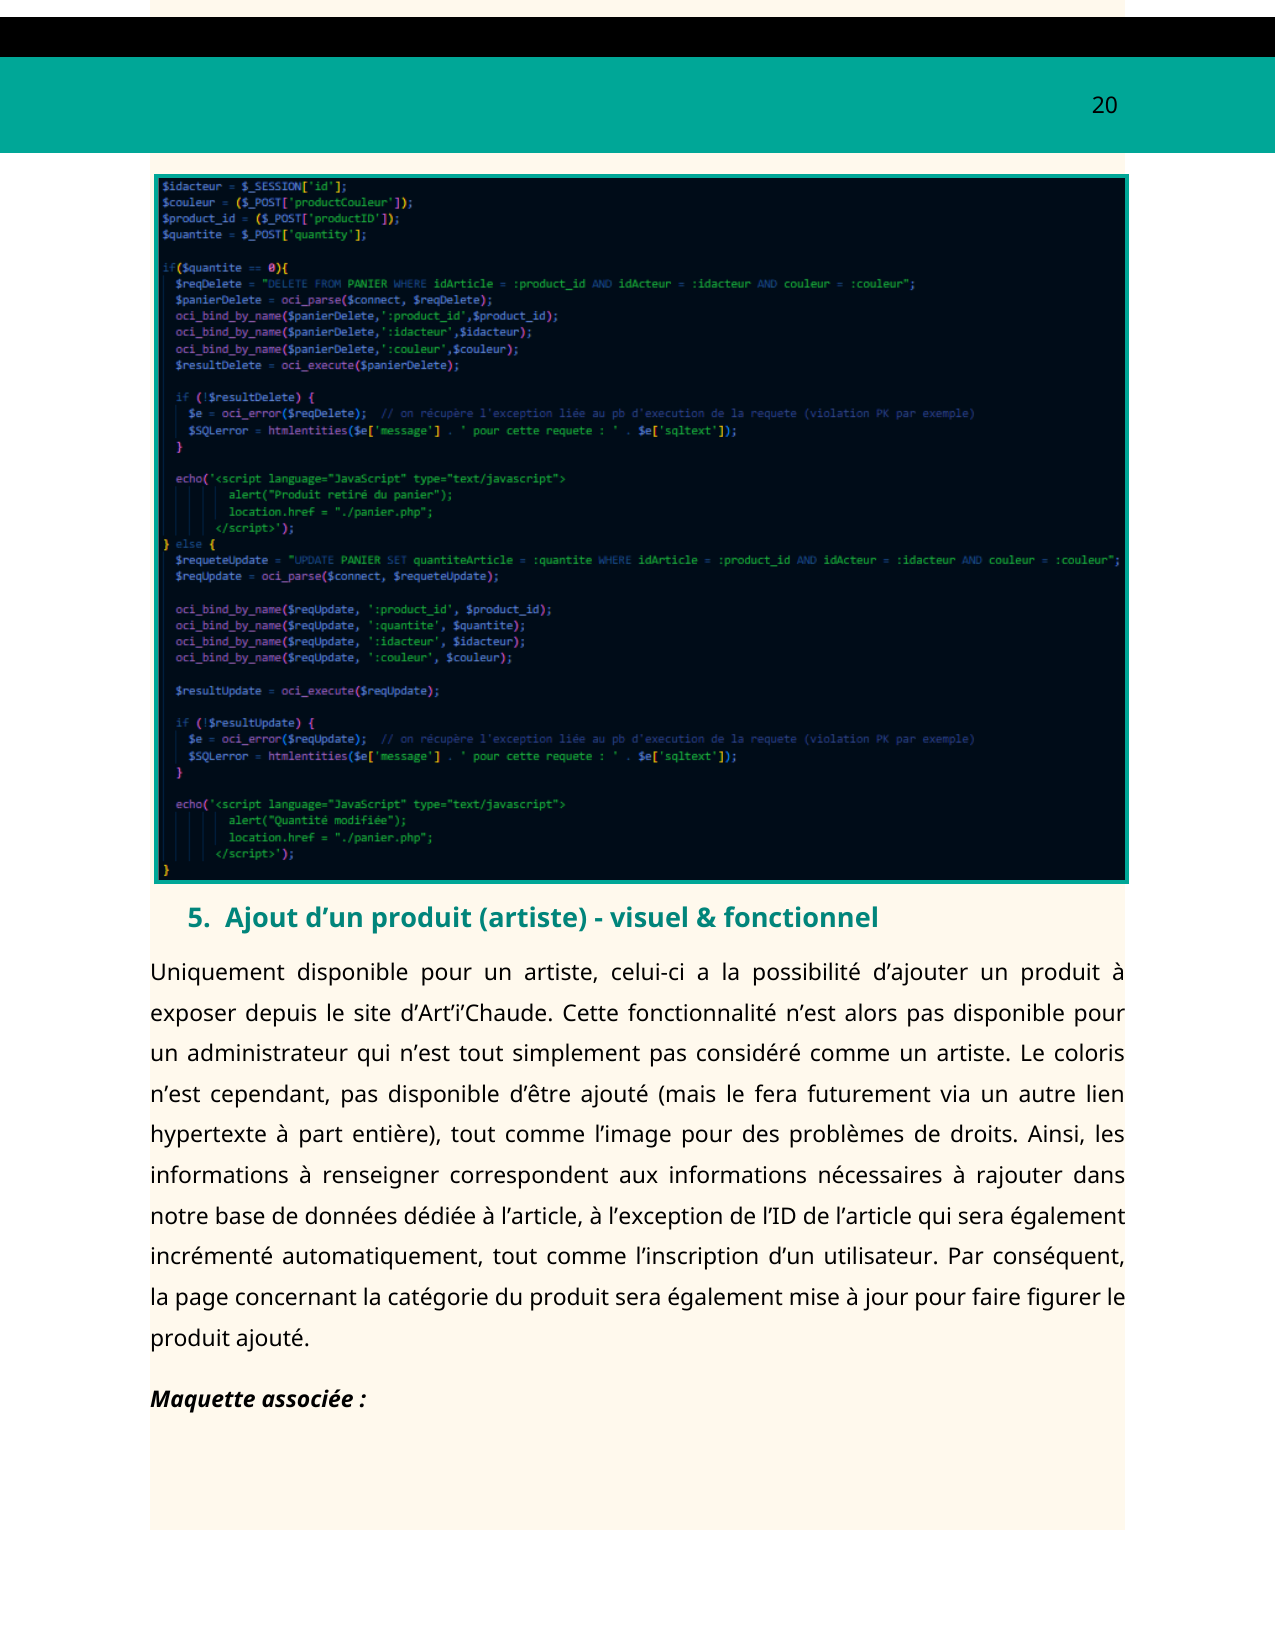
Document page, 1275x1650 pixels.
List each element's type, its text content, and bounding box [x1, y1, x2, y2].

picture [158, 178, 1125, 880]
subtitle Ajout d’un produit (artiste) - visuel & fonctionnel [187, 898, 1127, 935]
text Uniquement disponible pour un artiste, celui-ci a la possibilité d’ajouter un produit à exposer depuis le site d’Art’i’Chaude. Cette fonctionnalité n’est alors pas disponible pour un administrateur qui n’est tout simplement pas considéré comme un artiste. Le coloris n’est cependant, pas disponible d’être ajouté (mais le fera futurement via un autre lien hypertexte à part entière), tout comme l’image pour des problèmes de droits. Ainsi, les informations à renseigner correspondent aux informations nécessaires à rajouter dans notre base de données dédiée à l’article, à l’exception de l’ID de l’article qui sera également incrémenté automatiquement, tout comme l’inscription d’un utilisateur. Par conséquent, la page concernant la catégorie du produit sera également mise à jour pour faire figurer le produit ajouté. [150, 956, 1127, 1353]
text Maquette associée : [150, 1383, 1127, 1414]
